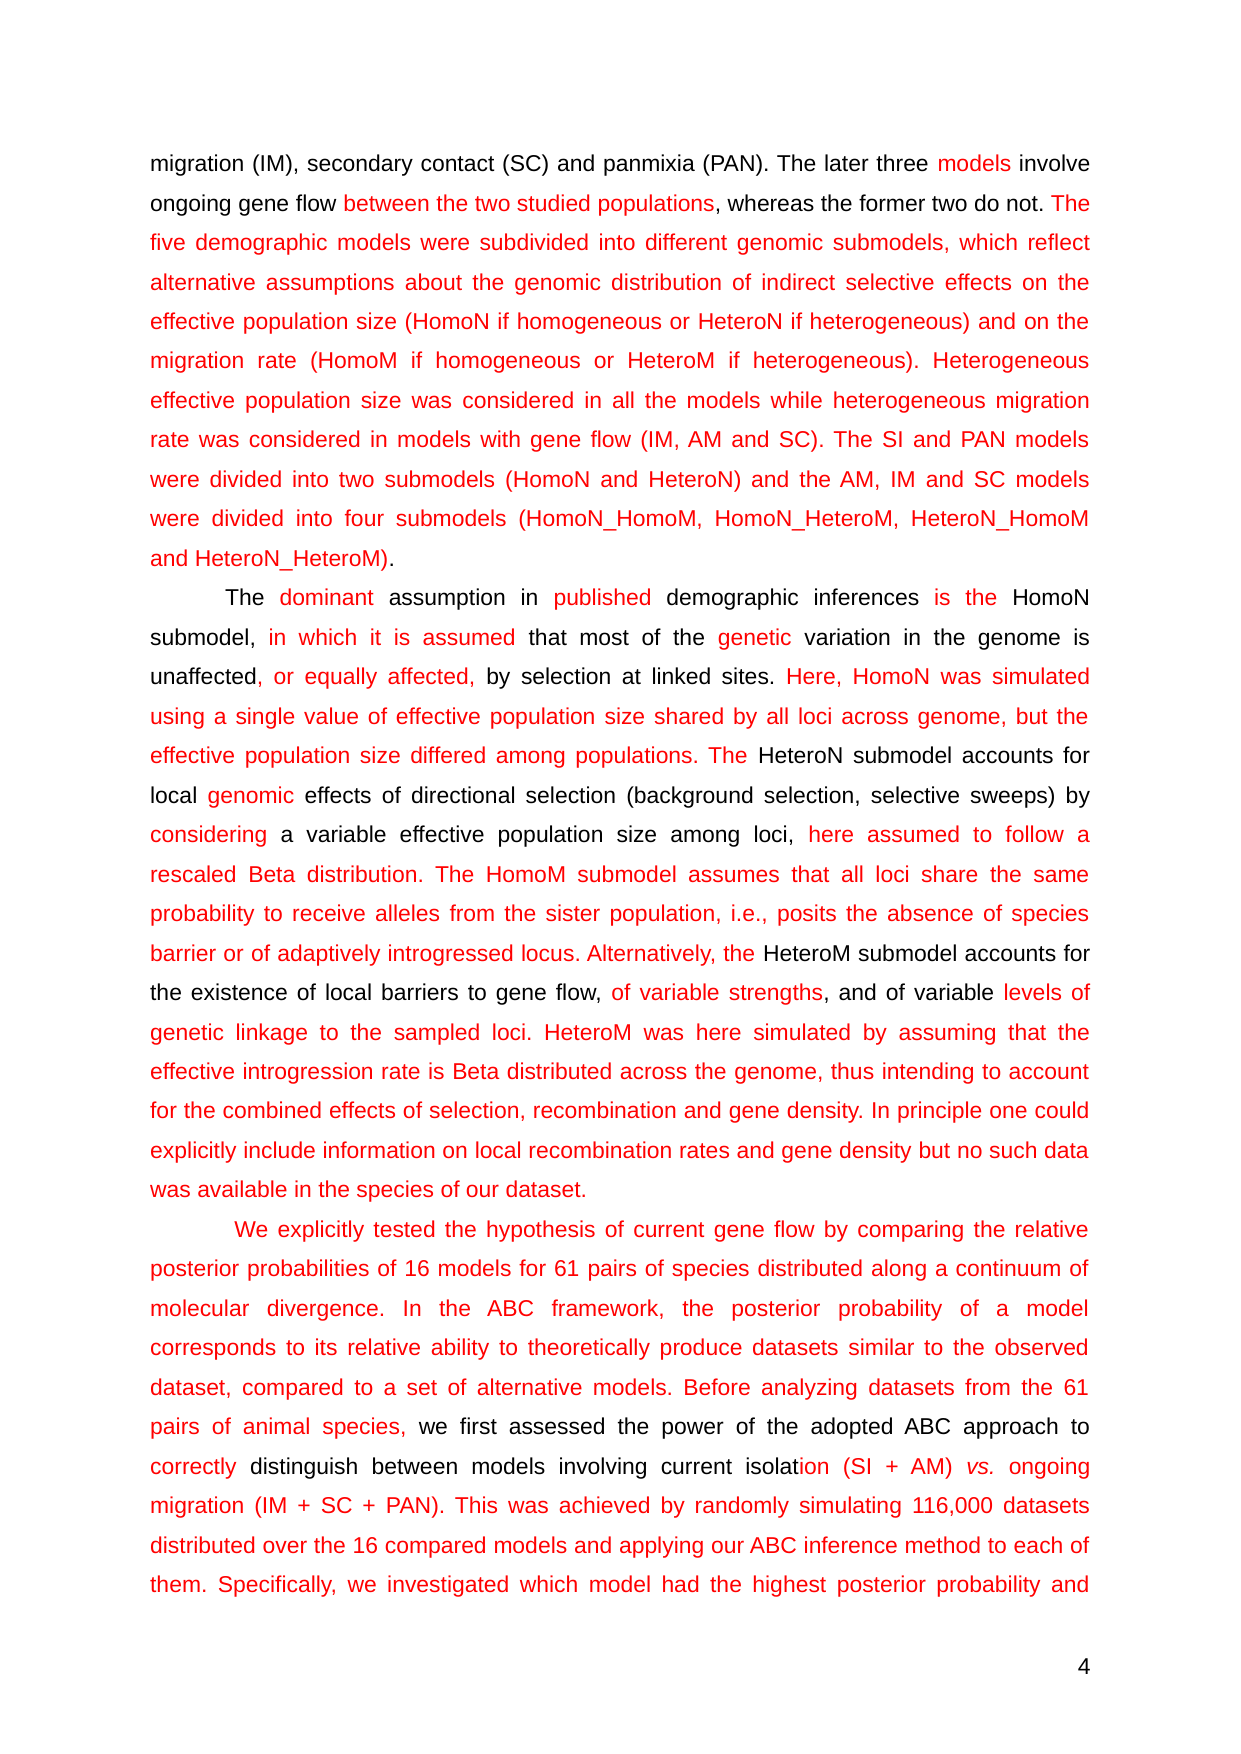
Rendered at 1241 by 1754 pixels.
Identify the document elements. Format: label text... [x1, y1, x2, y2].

text migration (IM), secondary contact (SC) and panmixia (PAN). The later three models involve ongoing gene flow between the two studied populations, whereas the former two do not. The five demographic models were subdivided into different genomic submodels, which reflect alternative assumptions about the genomic distribution of indirect selective effects on the effective population size (HomoN if homogeneous or HeteroN if heterogeneous) and on the migration rate (HomoM if homogeneous or HeteroM if heterogeneous). Heterogeneous effective population size was considered in all the models while heterogeneous migration rate was considered in models with gene flow (IM, AM and SC). The SI and PAN models were divided into two submodels (HomoN and HeteroN) and the AM, IM and SC models were divided into four submodels (HomoN_HomoM, HomoN_HeteroM, HeteroN_HomoM and HeteroN_HeteroM). [150, 150, 1090, 571]
text The dominant assumption in published demographic inferences is the HomoN submodel, in which it is assumed that most of the genetic variation in the genome is unaffected, or equally affected, by selection at linked sites. Here, HomoN was simulated using a single value of effective population size shared by all loci across genome, but the effective population size differed among populations. The HeteroN submodel accounts for local genomic effects of directional selection (background selection, selective sweeps) by considering a variable effective population size among loci, here assumed to follow a rescaled Beta distribution. The HomoM submodel assumes that all loci share the same probability to receive alleles from the sister population, i.e., posits the absence of species barrier or of adaptively introgressed locus. Alternatively, the HeteroM submodel accounts for the existence of local barriers to gene flow, of variable strengths, and of variable levels of genetic linkage to the sampled loci. HeteroM was here simulated by assuming that the effective introgression rate is Beta distributed across the genome, thus intending to account for the combined effects of selection, recombination and gene density. In principle one could explicitly include information on local recombination rates and gene density but no such data was available in the species of our dataset. [150, 584, 1090, 1203]
text We explicitly tested the hypothesis of current gene flow by comparing the relative posterior probabilities of 16 models for 61 pairs of species distributed along a continuum of molecular divergence. In the ABC framework, the posterior probability of a model corresponds to its relative ability to theoretically produce datasets similar to the observed dataset, compared to a set of alternative models. Before analyzing datasets from the 61 pairs of animal species, we first assessed the power of the adopted ABC approach to correctly distinguish between models involving current isolation (SI + AM) vs. ongoing migration (IM + SC + PAN). This was achieved by randomly simulating 116,000 datasets distributed over the 16 compared models and applying our ABC inference method to each of them. Specifically, we investigated which model had the highest posterior probability and [150, 1216, 1090, 1598]
